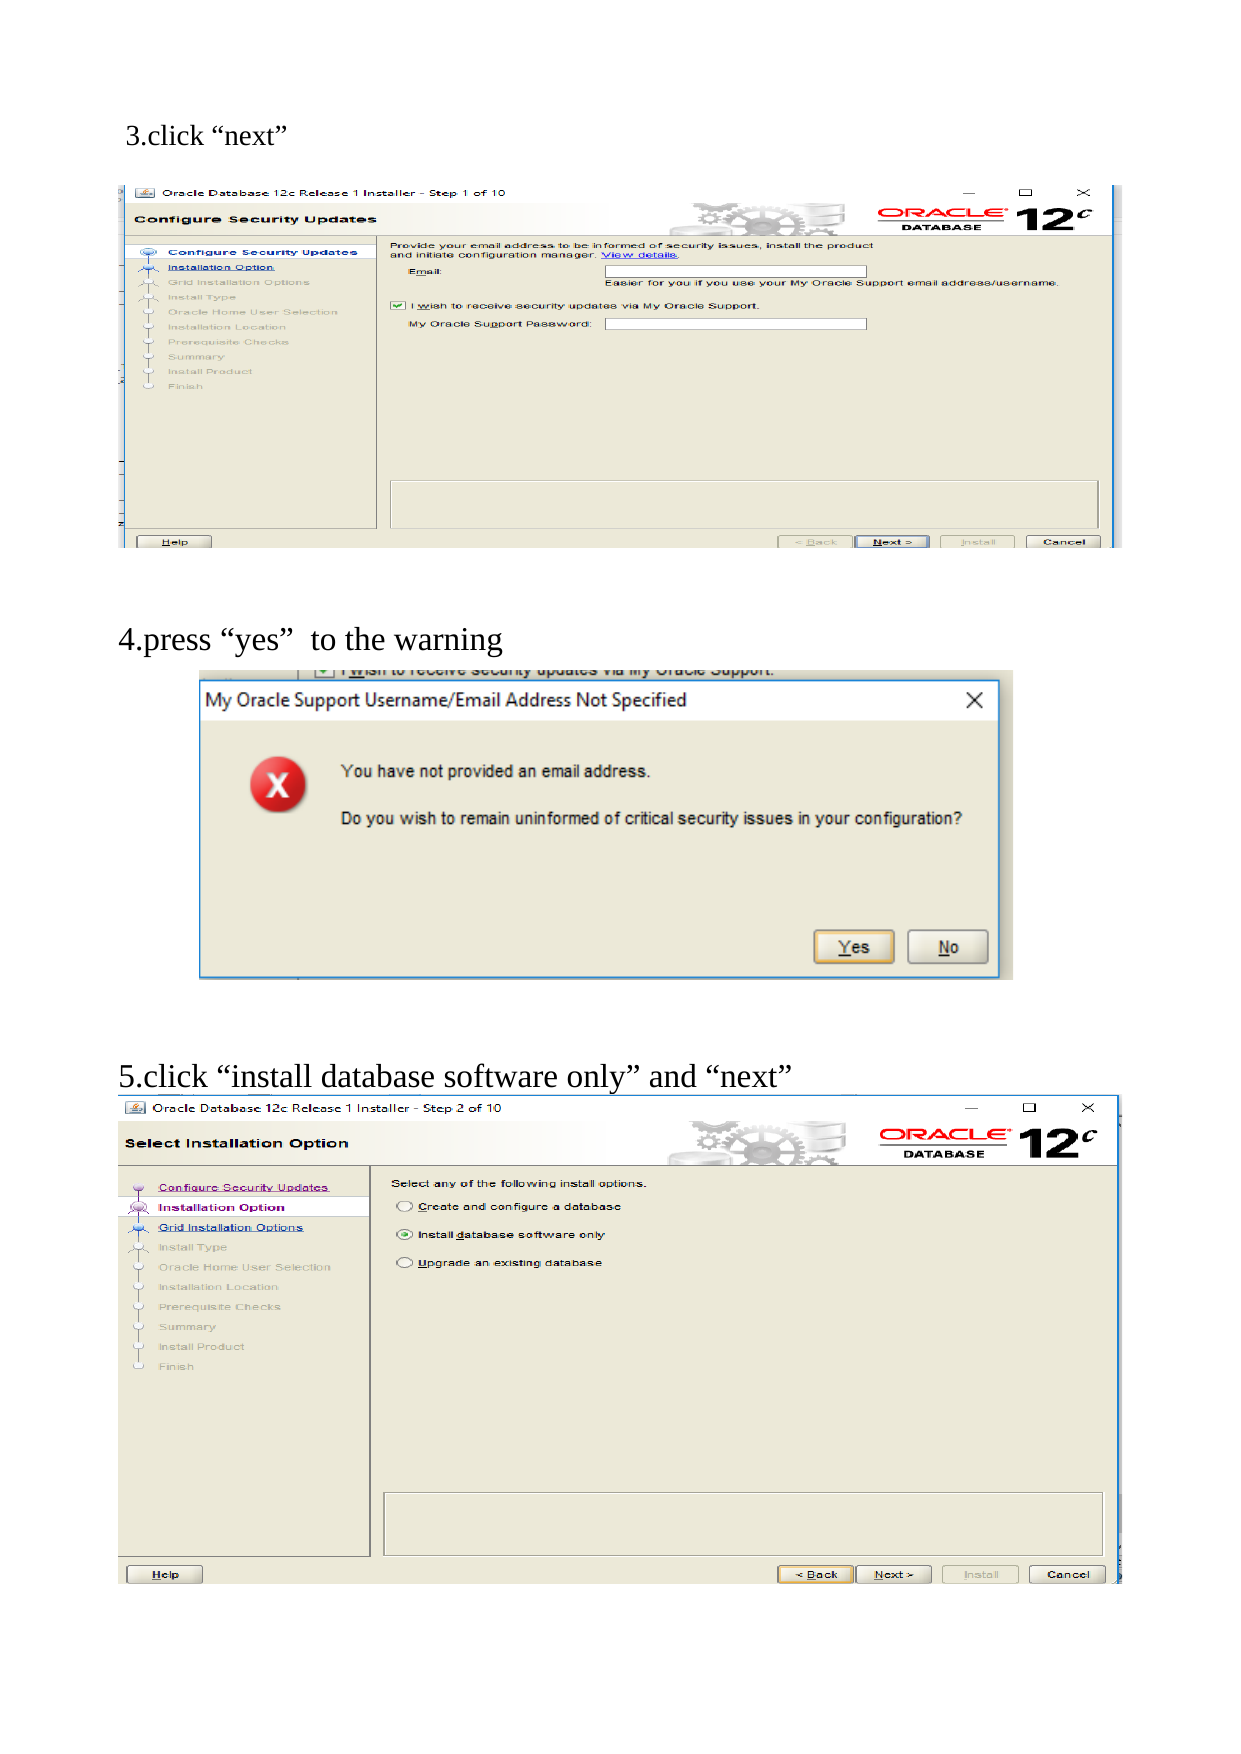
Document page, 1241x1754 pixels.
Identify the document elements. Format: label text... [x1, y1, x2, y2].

picture [118, 1094, 1123, 1584]
text 3.click “next” [118, 118, 1122, 152]
text 5.click “install database software only” and “next” [118, 1056, 1122, 1094]
text 4.press “yes” to the warning [118, 619, 1122, 658]
picture [118, 185, 1123, 548]
picture [199, 670, 1014, 980]
